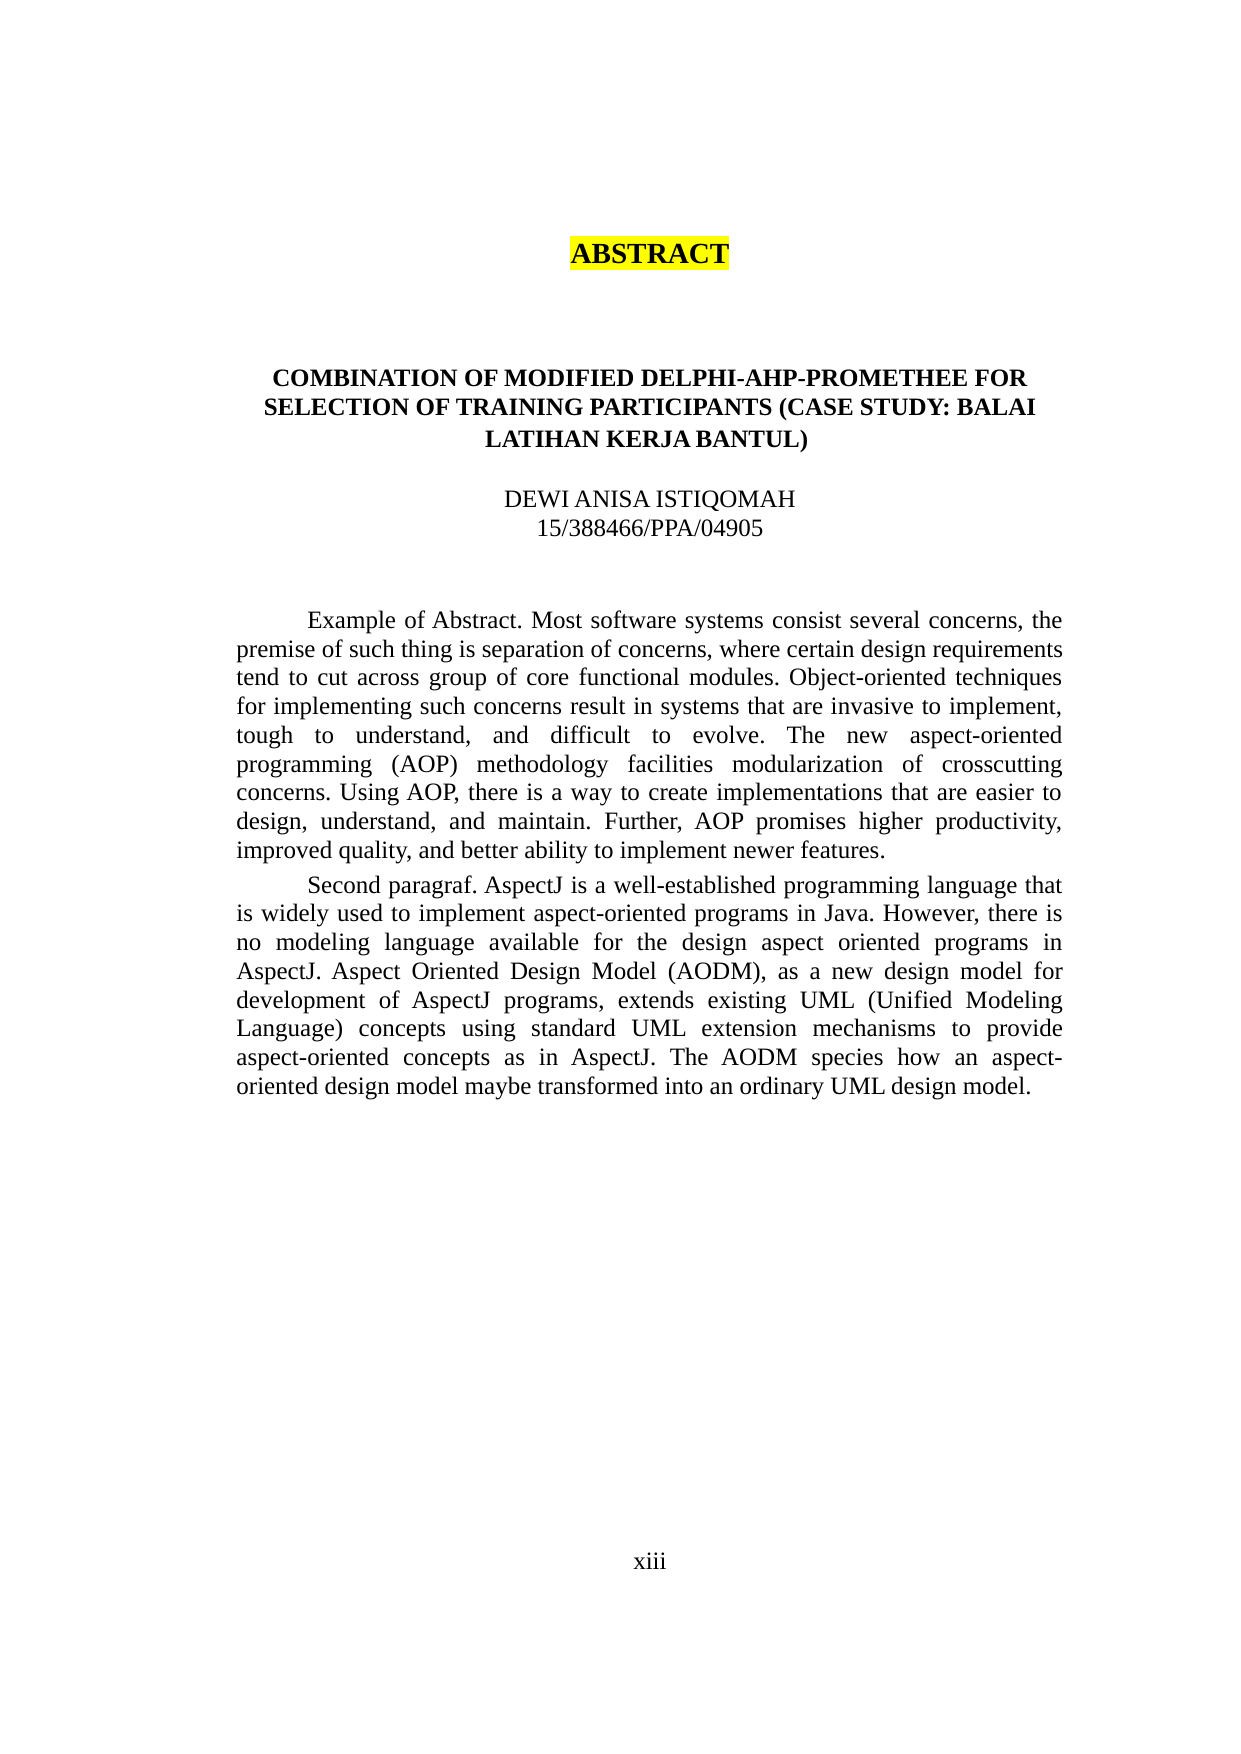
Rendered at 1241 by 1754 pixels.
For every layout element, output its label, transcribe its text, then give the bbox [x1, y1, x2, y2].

text Second paragraf. AspectJ is a well-established programming language that is widely used to implement aspect-oriented programs in Java. However, there is no modeling language available for the design aspect oriented programs in AspectJ. Aspect Oriented Design Model (AODM), as a new design model for development of AspectJ programs, extends existing UML (Unified Modeling Language) concepts using standard UML extension mechanisms to provide aspect-oriented concepts as in AspectJ. The AODM species how an aspect-oriented design model maybe transformed into an ordinary UML design model. [236, 870, 1063, 1100]
text DEWI ANISA ISTIQOMAH [236, 484, 1063, 513]
text 15/388466/PPA/04905 [236, 513, 1063, 541]
text Example of Abstract. Most software systems consist several concerns, the premise of such thing is separation of concerns, where certain design requirements tend to cut across group of core functional modules. Object-oriented techniques for implementing such concerns result in systems that are invasive to implement, tough to understand, and difficult to evolve. The new aspect-oriented programming (AOP) methodology facilities modularization of crosscutting concerns. Using AOP, there is a way to create implementations that are easier to design, understand, and maintain. Further, AOP promises higher productivity, improved quality, and better ability to implement newer features. [236, 605, 1063, 864]
text combination OF MODIFIED DELPHI-AHP-PROMETHEE FOR SELECTION OF TRAINING PARTICIPANTS (case study: Balai Latihan kerja Bantul) [236, 363, 1063, 455]
subtitle ABSTRACT [236, 236, 1063, 270]
